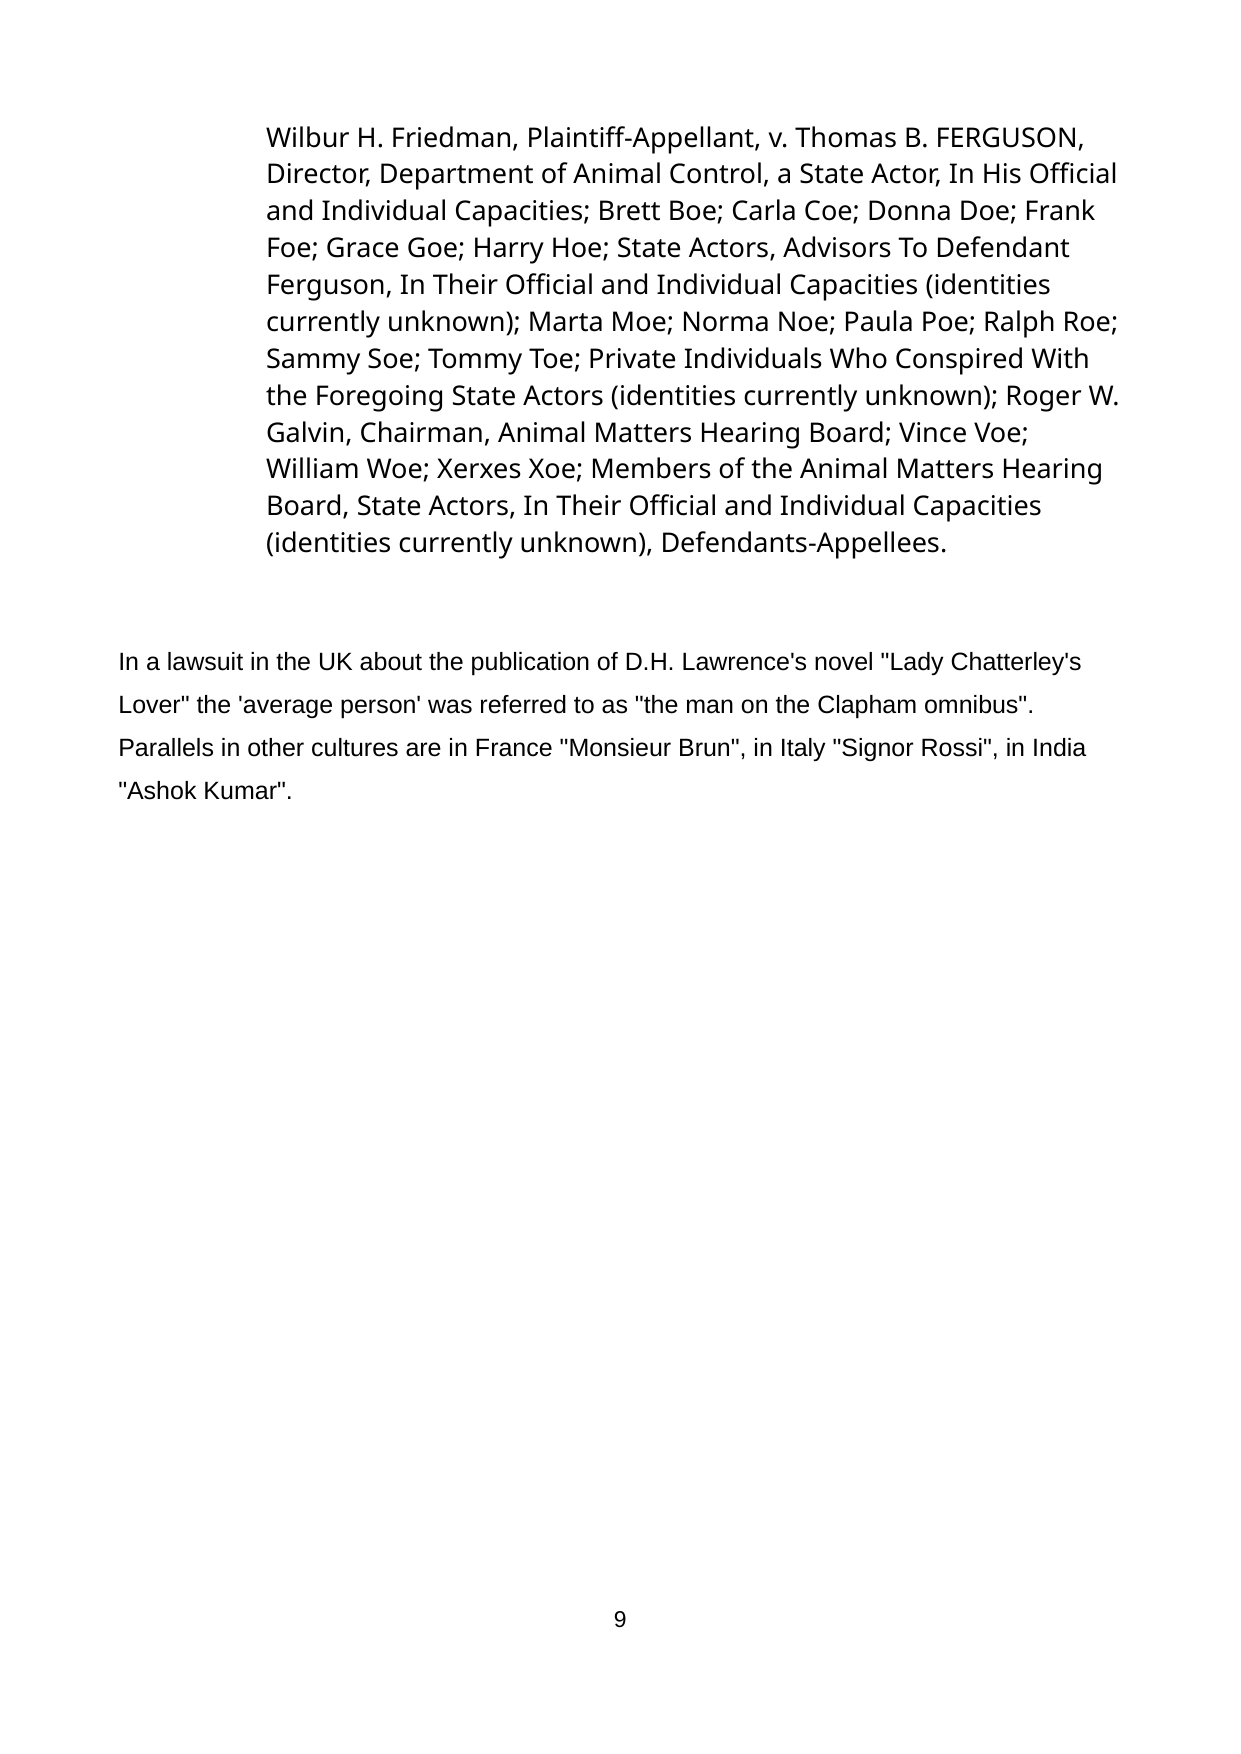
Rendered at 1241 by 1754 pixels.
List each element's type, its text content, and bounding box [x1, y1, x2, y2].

text In a lawsuit in the UK about the publication of D.H. Lawrence's novel "Lady Chatterley's Lover" the 'average person' was referred to as "the man on the Clapham omnibus". Parallels in other cultures are in France "Monsieur Brun", in Italy "Signor Rossi", in India "Ashok Kumar". [118, 647, 1122, 805]
text Wilbur H. Friedman, Plaintiff-Appellant, v. Thomas B. FERGUSON, Director, Department of Animal Control, a State Actor, In His Official and Individual Capacities; Brett Boe; Carla Coe; Donna Doe; Frank Foe; Grace Goe; Harry Hoe; State Actors, Advisors To Defendant Ferguson, In Their Official and Individual Capacities (identities currently unknown); Marta Moe; Norma Noe; Paula Poe; Ralph Roe; Sammy Soe; Tommy Toe; Private Individuals Who Conspired With the Foregoing State Actors (identities currently unknown); Roger W. Galvin, Chairman, Animal Matters Hearing Board; Vince Voe; William Woe; Xerxes Xoe; Members of the Animal Matters Hearing Board, State Actors, In Their Official and Individual Capacities (identities currently unknown), Defendants-Appellees. [266, 118, 1122, 561]
